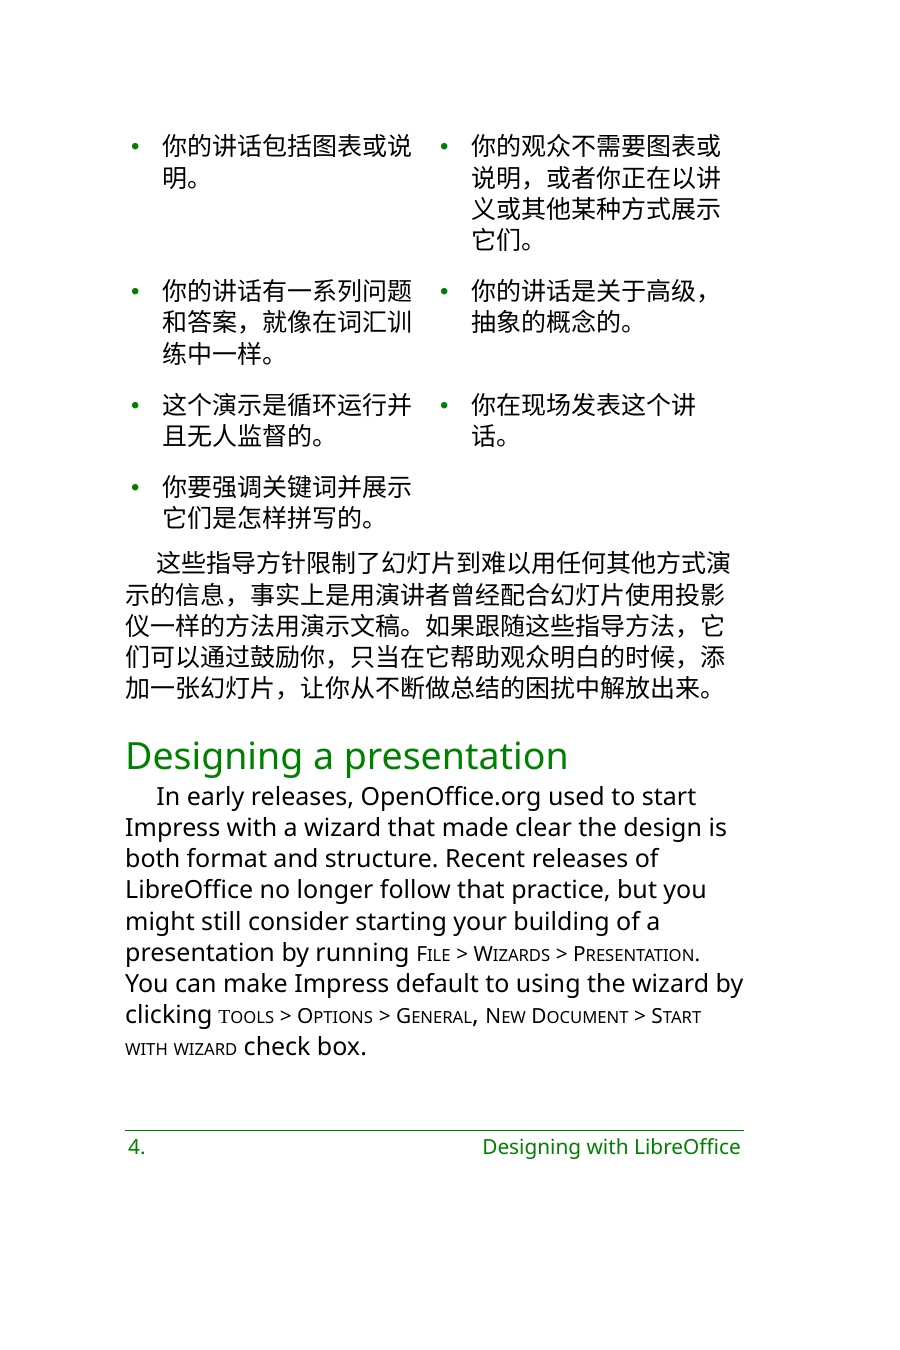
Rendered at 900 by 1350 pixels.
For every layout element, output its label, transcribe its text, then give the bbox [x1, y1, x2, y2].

table_cell 你的讲话有一系列问题和答案，就像在词汇训练中一样。 [125, 270, 434, 383]
table_cell [434, 466, 744, 548]
subtitle Designing a presentation [125, 729, 744, 780]
table_cell 你的观众不需要图表或说明，或者你正在以讲义或其他某种方式展示它们。 [434, 125, 744, 270]
table_cell 你在现场发表这个讲话。 [434, 383, 744, 466]
text 这些指导方针限制了幻灯片到难以用任何其他方式演示的信息，事实上是用演讲者曾经配合幻灯片使用投影仪一样的方法用演示文稿。如果跟随这些指导方法，它们可以通过鼓励你，只当在它帮助观众明白的时候，添加一张幻灯片，让你从不断做总结的困扰中解放出来。 [125, 548, 744, 704]
table_cell 你的讲话包括图表或说明。 [125, 125, 434, 270]
table_cell 你的讲话是关于高级，抽象的概念的。 [434, 270, 744, 383]
table_cell 这个演示是循环运行并且无人监督的。 [125, 383, 434, 466]
text In early releases, OpenOffice.org used to start Impress with a wizard that made clear the design is both format and structure. Recent releases of LibreOffice no longer follow that practice, but you might still consider starting your building of a presentation by running File > Wizards > Presentation. You can make Impress default to using the wizard by clicking Tools > Options > General, New Document > Start with wizard check box. [125, 780, 744, 1061]
table_cell 你要强调关键词并展示它们是怎样拼写的。 [125, 466, 434, 548]
